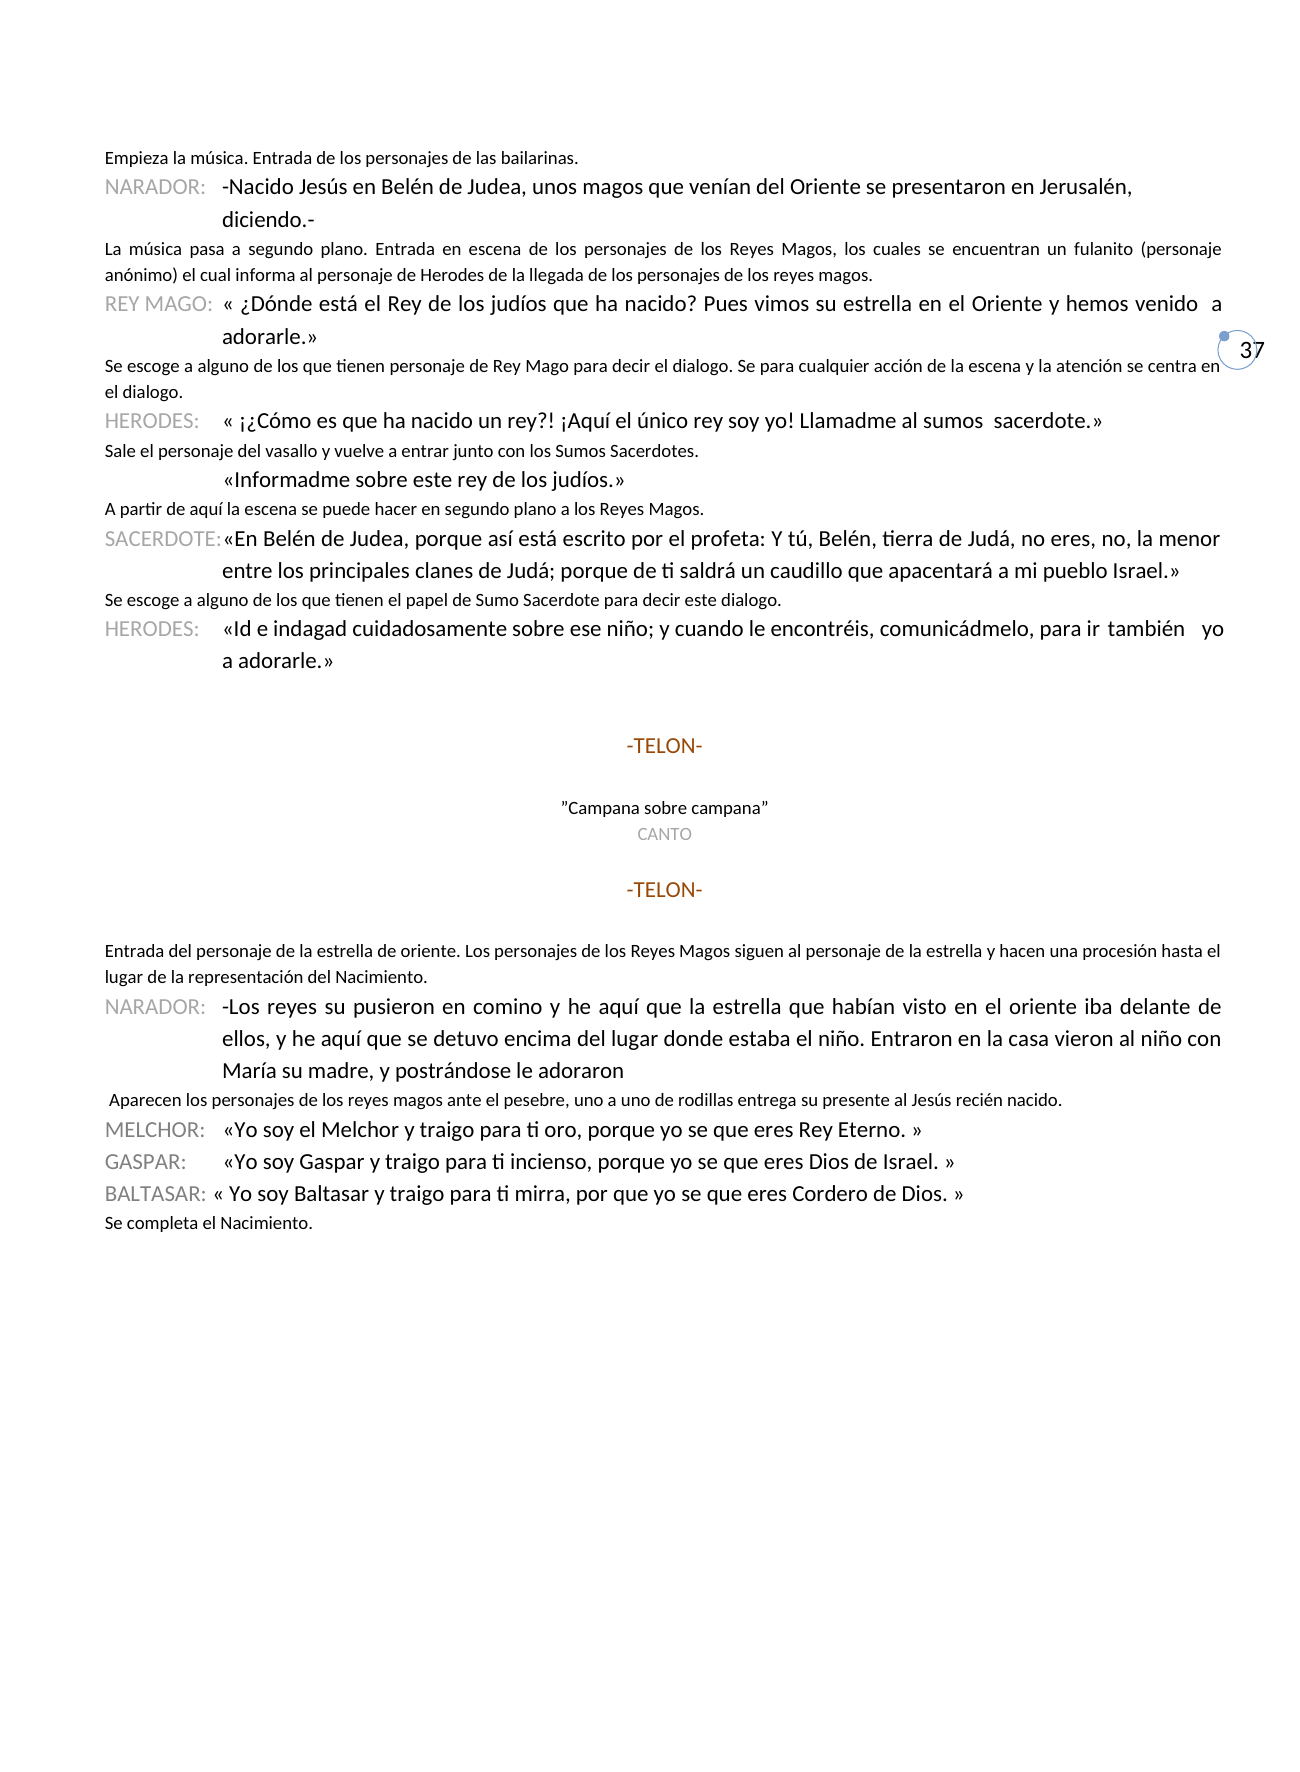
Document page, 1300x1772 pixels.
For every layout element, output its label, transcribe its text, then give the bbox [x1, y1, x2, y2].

text A partir de aquí la escena se puede hacer en segundo plano a los Reyes Magos. [104, 497, 1224, 520]
text MELCHOR: «Yo soy el Melchor y traigo para ti oro, porque yo se que eres Rey Eterno. » [104, 1115, 1224, 1143]
text SACERDOTE: «En Belén de Judea, porque así está escrito por el profeta: Y tú, Belén, tierra de Judá, no eres, no, la menor entre los principales clanes de Judá; porque de ti saldrá un caudillo que apacentará a mi pueblo Israel.» [104, 524, 1224, 584]
text Aparecen los personajes de los reyes magos ante el pesebre, uno a uno de rodillas entrega su presente al Jesús recién nacido. [75, 1089, 1224, 1112]
text Se completa el Nacimiento. [104, 1212, 1224, 1234]
text ”Campana sobre campana” [104, 796, 1224, 819]
text REY MAGO: « ¿Dónde está el Rey de los judíos que ha nacido? Pues vimos su estrella en el Oriente y hemos venido a adorarle.» [104, 289, 1224, 350]
text Sale el personaje del vasallo y vuelve a entrar junto con los Sumos Sacerdotes. [104, 439, 1224, 462]
text Se escoge a alguno de los que tienen personaje de Rey Mago para decir el dialogo. Se para cualquier acción de la escena y la atención se centra en el dialogo. [104, 354, 1224, 403]
text Entrada del personaje de la estrella de oriente. Los personajes de los Reyes Magos siguen al personaje de la estrella y hacen una procesión hasta el lugar de la representación del Nacimiento. [104, 939, 1224, 989]
text HERODES: « ¡¿Cómo es que ha nacido un rey?! ¡Aquí el único rey soy yo! Llamadme al sumos sacerdote.» [104, 407, 1224, 435]
text GASPAR: «Yo soy Gaspar y traigo para ti incienso, porque yo se que eres Dios de Israel. » [104, 1147, 1224, 1175]
text -TELON- [104, 732, 1224, 759]
text NARADOR: -Nacido Jesús en Belén de Judea, unos magos que venían del Oriente se presentaron en Jerusalén, diciendo.- [104, 172, 1224, 233]
text La música pasa a segundo plano. Entrada en escena de los personajes de los Reyes Magos, los cuales se encuentran un fulanito (personaje anónimo) el cual informa al personaje de Herodes de la llegada de los personajes de los reyes magos. [104, 237, 1224, 286]
text «Informadme sobre este rey de los judíos.» [104, 465, 1224, 493]
text Se escoge a alguno de los que tienen el papel de Sumo Sacerdote para decir este dialogo. [104, 588, 1224, 611]
text Empieza la música. Entrada de los personajes de las bailarinas. [104, 146, 1224, 169]
text NARADOR: -Los reyes su pusieron en comino y he aquí que la estrella que habían visto en el oriente iba delante de ellos, y he aquí que se detuvo encima del lugar donde estaba el niño. Entraron en la casa vieron al niño con María su madre, y postrándose le adoraron [104, 992, 1224, 1084]
text HERODES: «Id e indagad cuidadosamente sobre ese niño; y cuando le encontréis, comunicádmelo, para ir también yo a adorarle.» [104, 614, 1224, 675]
text CANTO [104, 822, 1224, 845]
text BALTASAR: « Yo soy Baltasar y traigo para ti mirra, por que yo se que eres Cordero de Dios. » [104, 1179, 1224, 1207]
text -TELON- [104, 875, 1224, 903]
